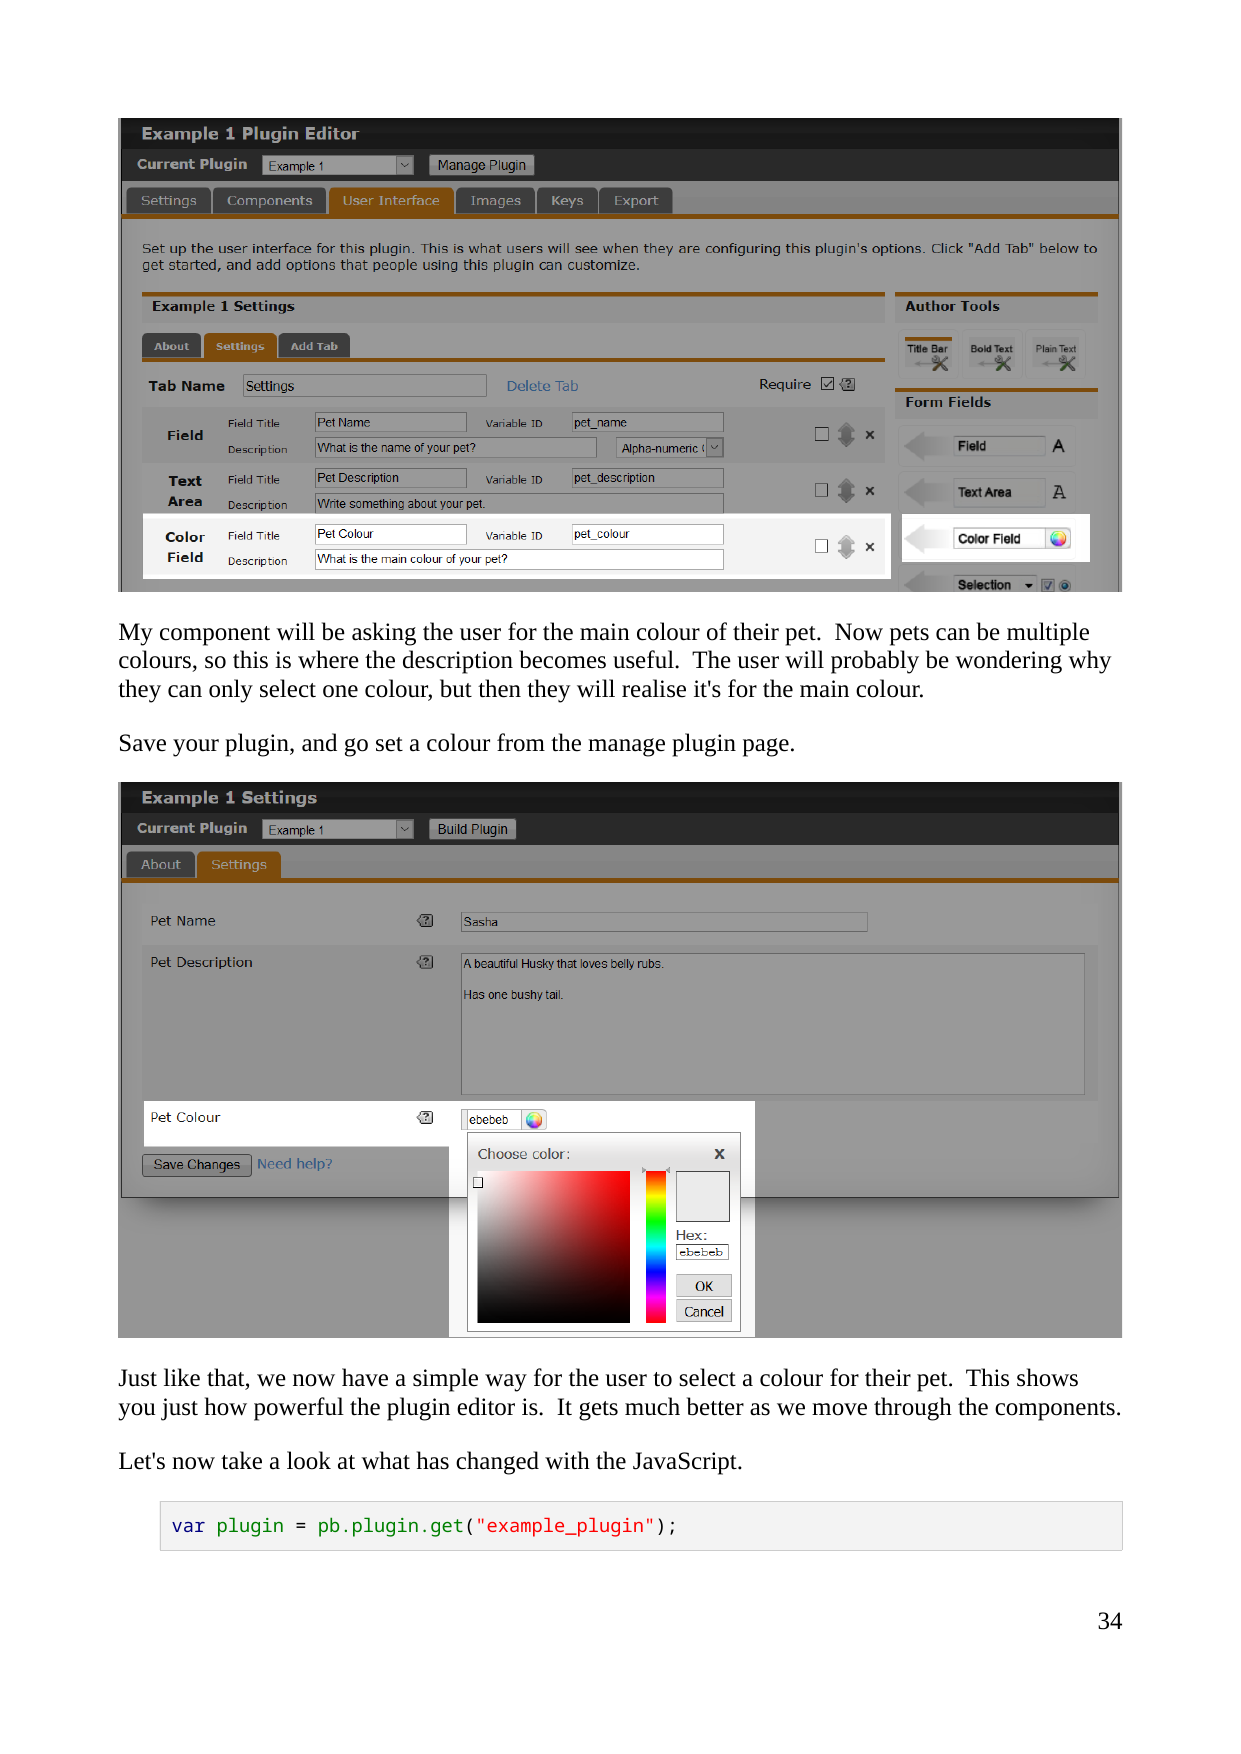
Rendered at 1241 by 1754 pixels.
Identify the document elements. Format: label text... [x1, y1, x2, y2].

text My component will be asking the user for the main colour of their pet. Now pets can be multiple colours, so this is where the description becomes useful. The user will probably be wondering why they can only select one colour, but then they will realise it's for the main colour. [118, 617, 1122, 703]
text Just like that, we now have a simple way for the user to select a colour for their pet. This shows you just how powerful the plugin editor is. It gets much better as we move through the components. [118, 1363, 1122, 1421]
text Let's now take a look at what has changed with the JavaScript. [118, 1446, 1122, 1475]
text Save your plugin, and go set a colour from the manage plugin page. [118, 728, 1122, 757]
picture [118, 118, 1123, 592]
text var plugin = pb.plugin.get("example_plugin"); [161, 1502, 1122, 1550]
picture [118, 782, 1123, 1338]
